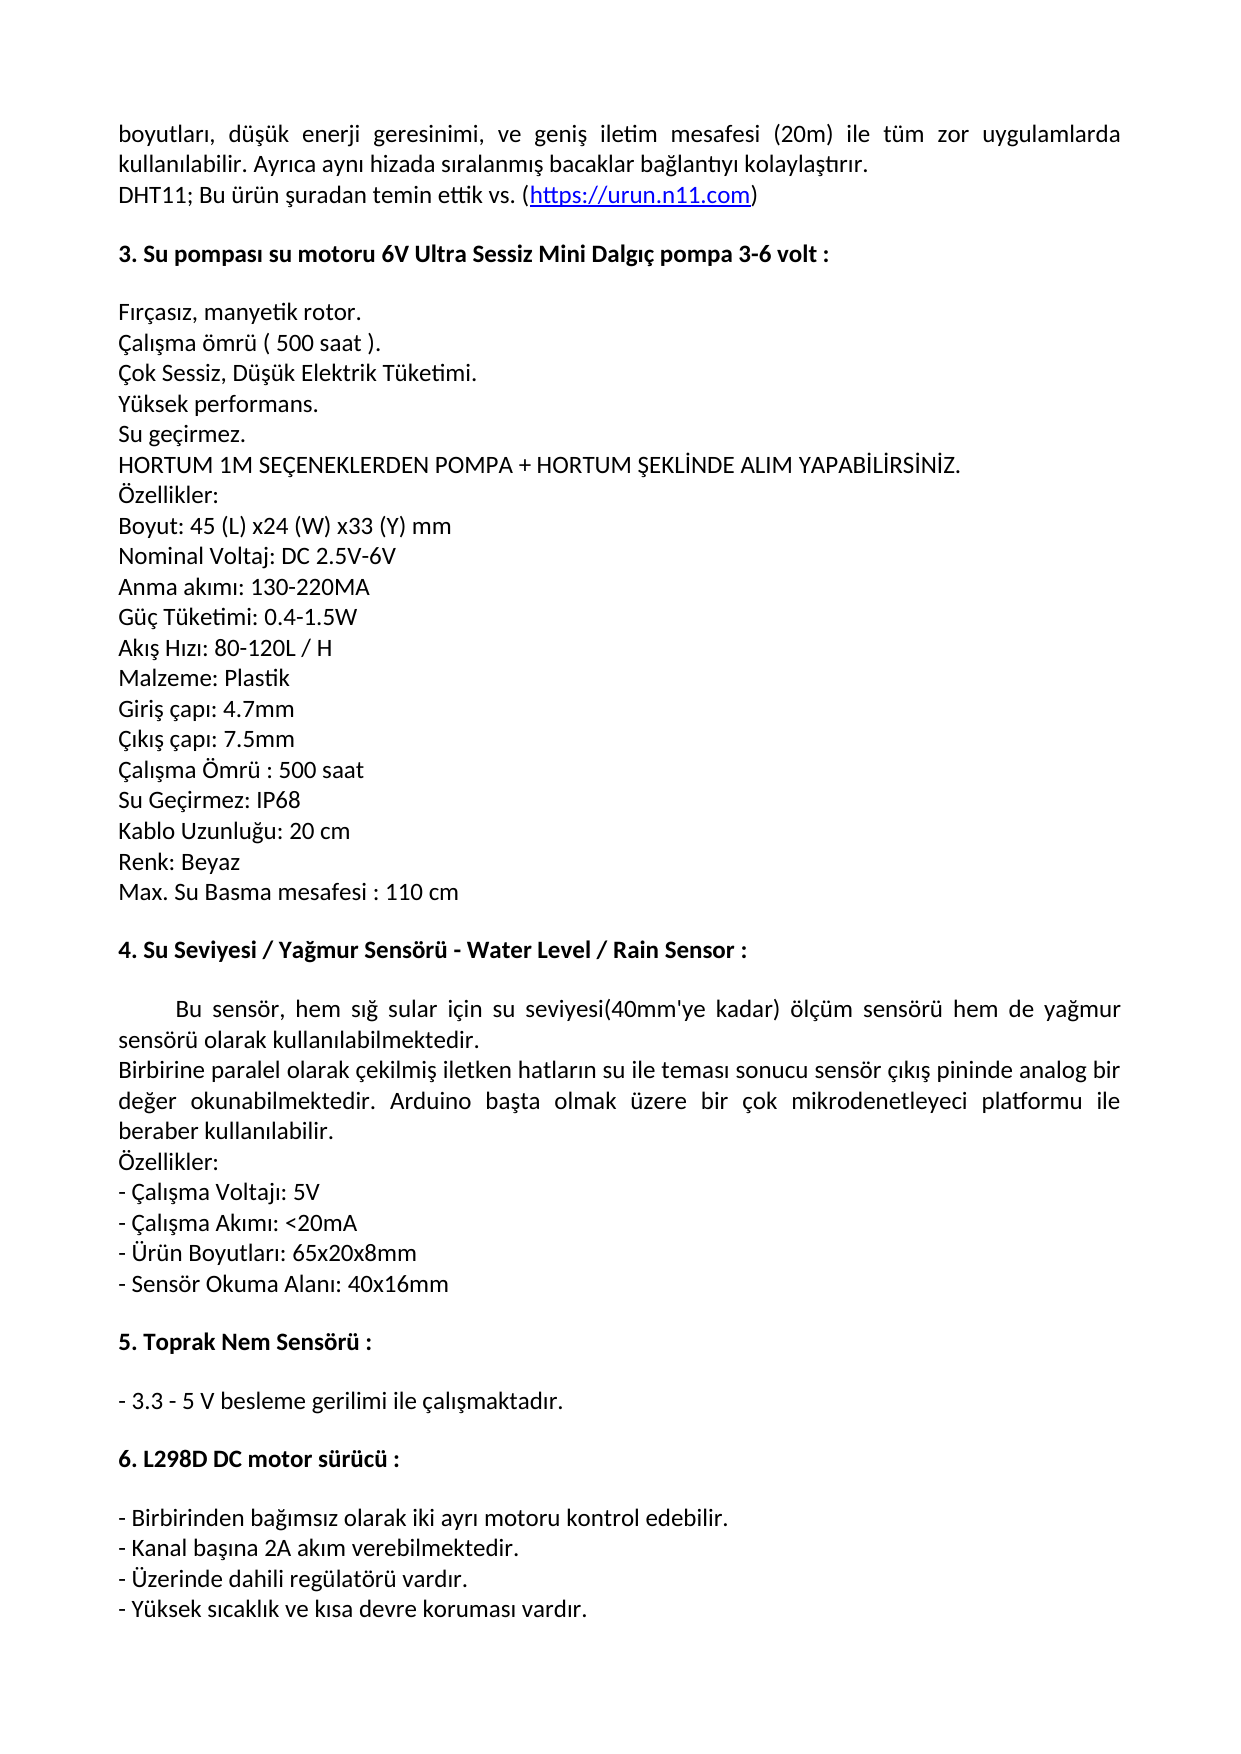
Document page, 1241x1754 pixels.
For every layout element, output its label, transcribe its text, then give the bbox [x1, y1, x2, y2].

text Yüksek performans. [118, 388, 1122, 418]
text 5. Toprak Nem Sensörü : [118, 1326, 1122, 1357]
text - Çalışma Voltajı: 5V [118, 1176, 1122, 1207]
text - Çalışma Akımı: <20mA [118, 1207, 1122, 1237]
text - Yüksek sıcaklık ve kısa devre koruması vardır. [118, 1594, 1122, 1624]
text - Üzerinde dahili regülatörü vardır. [118, 1563, 1122, 1594]
text - 3.3 - 5 V besleme gerilimi ile çalışmaktadır. [118, 1385, 1122, 1416]
text 6. L298D DC motor sürücü : [118, 1443, 1122, 1474]
text Çıkış çapı: 7.5mm [118, 723, 1122, 754]
text Çalışma ömrü ( 500 saat ). [118, 327, 1122, 357]
text - Birbirinden bağımsız olarak iki ayrı motoru kontrol edebilir. [118, 1502, 1122, 1533]
text - Ürün Boyutları: 65x20x8mm [118, 1237, 1122, 1268]
text HORTUM 1M SEÇENEKLERDEN POMPA + HORTUM ŞEKLİNDE ALIM YAPABİLİRSİNİZ. [118, 449, 1122, 479]
text Anma akımı: 130-220MA [118, 571, 1122, 601]
text Boyut: 45 (L) x24 (W) x33 (Y) mm [118, 510, 1122, 540]
text Fırçasız, manyetik rotor. [118, 296, 1122, 327]
text Birbirine paralel olarak çekilmiş iletken hatların su ile teması sonucu sensör çıkış pininde analog bir değer okunabilmektedir. Arduino başta olmak üzere bir çok mikrodenetleyeci platformu ile beraber kullanılabilir. [118, 1054, 1122, 1146]
text Su geçirmez. [118, 418, 1122, 449]
text boyutları, düşük enerji geresinimi, ve geniş iletim mesafesi (20m) ile tüm zor uygulamlarda kullanılabilir. Ayrıca aynı hizada sıralanmış bacaklar bağlantıyı kolaylaştırır. [118, 118, 1122, 179]
text Malzeme: Plastik [118, 662, 1122, 693]
text Akış Hızı: 80-120L / H [118, 632, 1122, 662]
text - Sensör Okuma Alanı: 40x16mm [118, 1268, 1122, 1298]
text Bu sensör, hem sığ sular için su seviyesi(40mm'ye kadar) ölçüm sensörü hem de yağmur sensörü olarak kullanılabilmektedir. [118, 993, 1122, 1054]
text Çalışma Ömrü : 500 saat [118, 754, 1122, 784]
text DHT11; Bu ürün şuradan temin ettik vs. (https://urun.n11.com) [118, 179, 1122, 210]
text Özellikler: [118, 479, 1122, 510]
text Özellikler: [118, 1146, 1122, 1176]
text Nominal Voltaj: DC 2.5V-6V [118, 540, 1122, 571]
text Renk: Beyaz [118, 846, 1122, 876]
text 3. Su pompası su motoru 6V Ultra Sessiz Mini Dalgıç pompa 3-6 volt : [118, 238, 1122, 268]
text Su Geçirmez: IP68 [118, 784, 1122, 815]
text Giriş çapı: 4.7mm [118, 693, 1122, 723]
text Güç Tüketimi: 0.4-1.5W [118, 601, 1122, 632]
text Kablo Uzunluğu: 20 cm [118, 815, 1122, 846]
text Max. Su Basma mesafesi : 110 cm [118, 876, 1122, 907]
text Çok Sessiz, Düşük Elektrik Tüketimi. [118, 357, 1122, 388]
text - Kanal başına 2A akım verebilmektedir. [118, 1533, 1122, 1563]
text 4. Su Seviyesi / Yağmur Sensörü - Water Level / Rain Sensor : [118, 935, 1122, 965]
